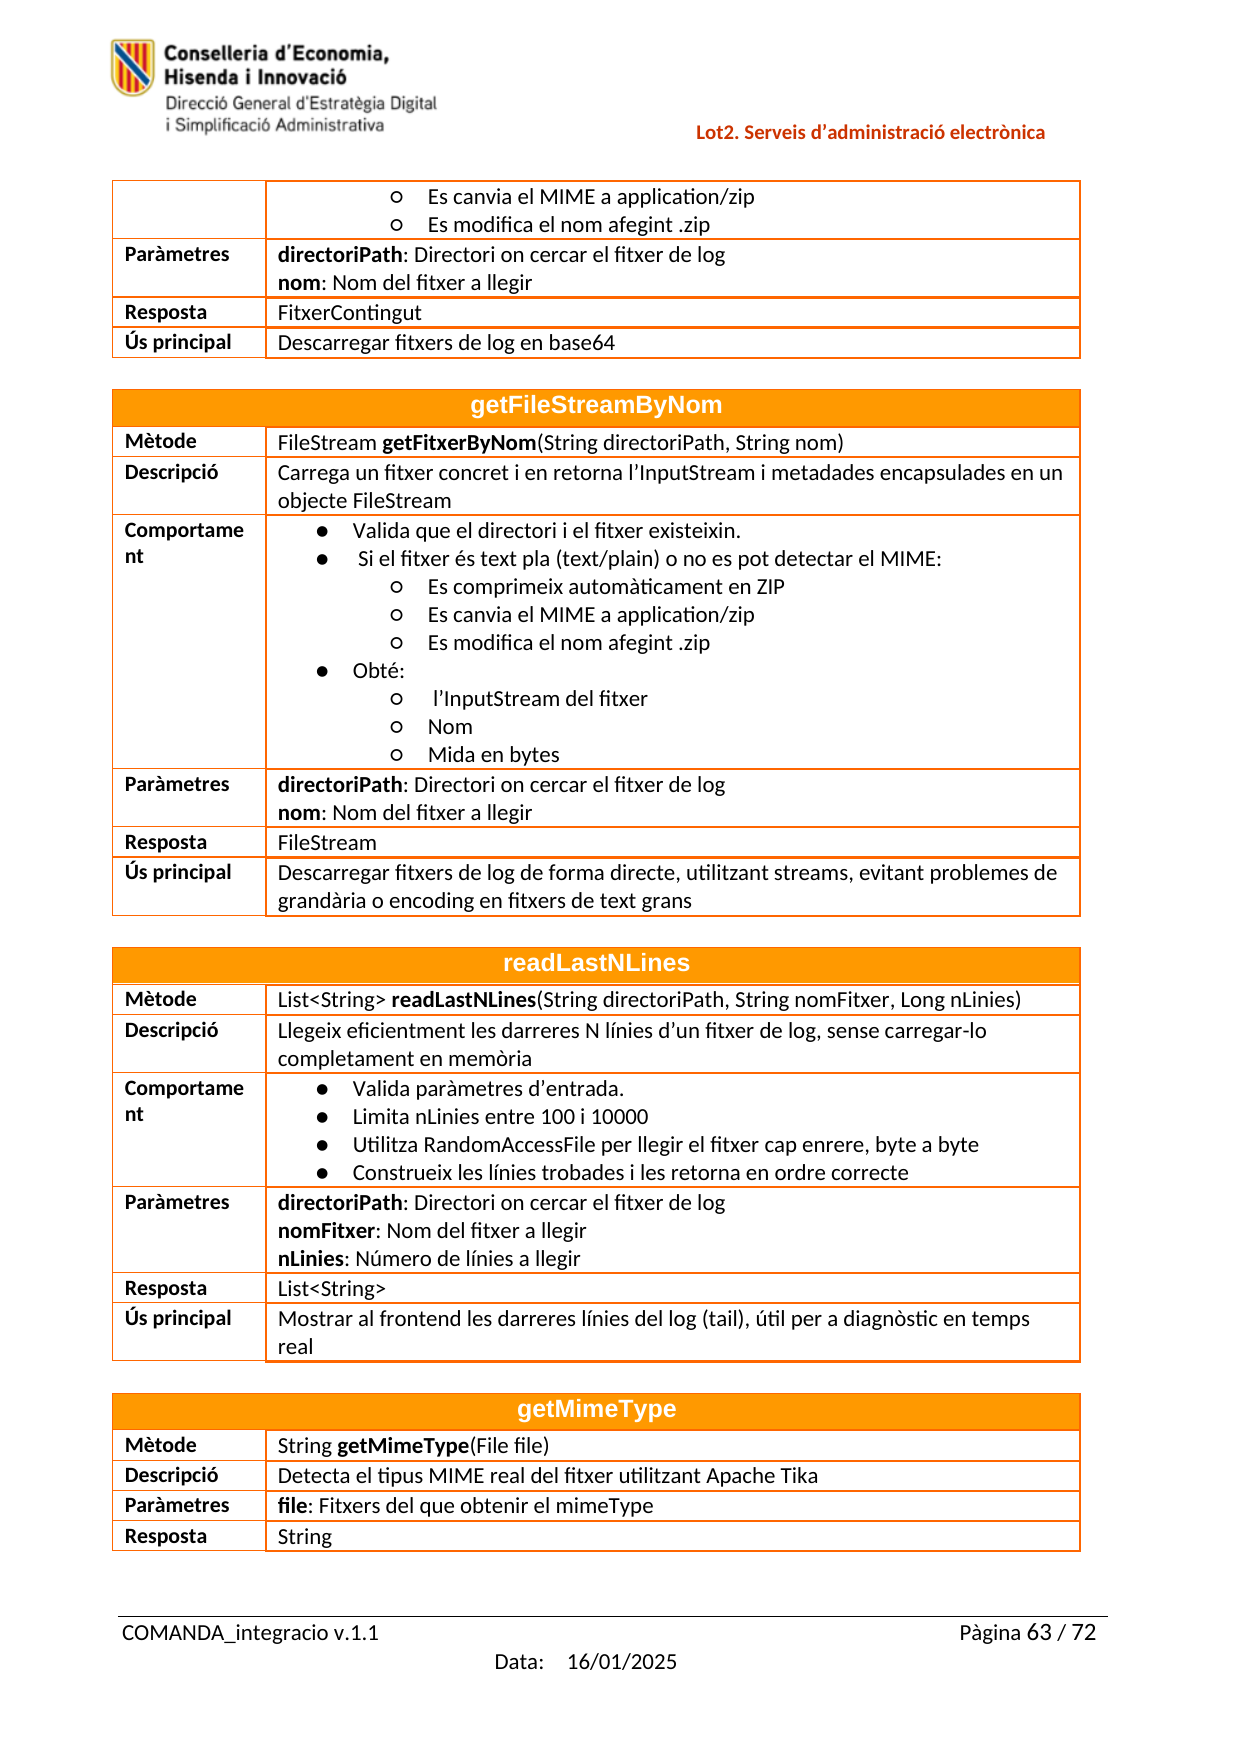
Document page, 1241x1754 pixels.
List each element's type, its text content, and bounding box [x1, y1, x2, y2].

table_cell Comportament [113, 515, 265, 768]
table_cell Valida paràmetres d’entrada. Limita nLinies entre 100 i 10000 Utilitza RandomAccessFile per llegir el fitxer cap enrere, byte a byte Construeix les línies trobades i les retorna en ordre correcte [267, 1074, 1079, 1186]
table_cell Mètode [113, 1430, 265, 1459]
table_cell directoriPath: Directori on cercar el fitxer de log nom: Nom del fitxer a llegir [267, 770, 1079, 826]
table_cell Ús principal [113, 858, 265, 914]
table_cell Descripció [113, 1461, 265, 1489]
table_cell Valida que el directori i el fitxer existeixin. Llegeix: Nom Mida en bytes Data de creació i modificació (format dd/MM/yyyy HH:mm:ss) Contingut del fitxer en bytes Tipus MIME Si el fitxer és text pla (text/plain) o no es pot detectar el MIME: Es comprimeix automàticament en ZIP Es canvia el MIME a application/zip Es modifica el nom afegint .zip [267, 182, 1079, 238]
table_cell FileStream [267, 828, 1079, 856]
table_cell Mostrar al frontend les darreres línies del log (tail), útil per a diagnòstic en temps real [267, 1304, 1079, 1360]
table_cell Mètode [113, 985, 265, 1014]
table_cell Descripció [113, 457, 265, 514]
table_cell FileStream getFitxerByNom(String directoriPath, String nom) [267, 428, 1079, 456]
table_cell String getMimeType(File file) [267, 1431, 1079, 1459]
table_header getMimeType [113, 1394, 1079, 1429]
table_cell file: Fitxers del que obtenir el mimeType [267, 1492, 1079, 1520]
table_cell Detecta el tipus MIME real del fitxer utilitzant Apache Tika [267, 1462, 1079, 1489]
table_cell Comportament [113, 1073, 265, 1186]
table_cell Ús principal [113, 1303, 265, 1360]
table_cell Mètode [113, 427, 265, 456]
table_cell List<String> readLastNLines(String directoriPath, String nomFitxer, Long nLinies) [267, 986, 1079, 1014]
table_cell Paràmetres [113, 1187, 265, 1272]
table_cell [113, 181, 265, 238]
table_header getFileStreamByNom [113, 390, 1079, 426]
table_cell Paràmetres [113, 769, 265, 826]
table_cell Carrega un fitxer concret i en retorna l’InputStream i metadades encapsulades en un objecte FileStream [267, 458, 1079, 514]
table_header readLastNLines [113, 948, 1079, 983]
table_cell Valida que el directori i el fitxer existeixin. Si el fitxer és text pla (text/plain) o no es pot detectar el MIME: Es comprimeix automàticament en ZIP Es canvia el MIME a application/zip Es modifica el nom afegint .zip Obté: l’InputStream del fitxer Nom Mida en bytes [267, 516, 1079, 768]
table_cell Resposta [113, 298, 265, 326]
table_cell directoriPath: Directori on cercar el fitxer de log nomFitxer: Nom del fitxer a llegir nLinies: Número de línies a llegir [267, 1188, 1079, 1272]
table_cell Resposta [113, 1521, 265, 1550]
table_cell Descarregar fitxers de log en base64 [267, 329, 1079, 357]
table_cell Resposta [113, 1273, 265, 1302]
table_cell Paràmetres [113, 239, 265, 296]
table_cell FitxerContingut [267, 299, 1079, 326]
table_cell String [267, 1522, 1079, 1550]
table_cell Llegeix eficientment les darreres N línies d’un fitxer de log, sense carregar-lo completament en memòria [267, 1016, 1079, 1072]
table_cell Descarregar fitxers de log de forma directe, utilitzant streams, evitant problemes de grandària o encoding en fitxers de text grans [267, 859, 1079, 914]
table_cell Ús principal [113, 328, 265, 357]
table_cell Paràmetres [113, 1491, 265, 1520]
table_cell Descripció [113, 1015, 265, 1072]
table_cell directoriPath: Directori on cercar el fitxer de log nom: Nom del fitxer a llegir [267, 240, 1079, 296]
table_cell List<String> [267, 1274, 1079, 1302]
table_cell Resposta [113, 827, 265, 856]
picture [100, 26, 467, 156]
